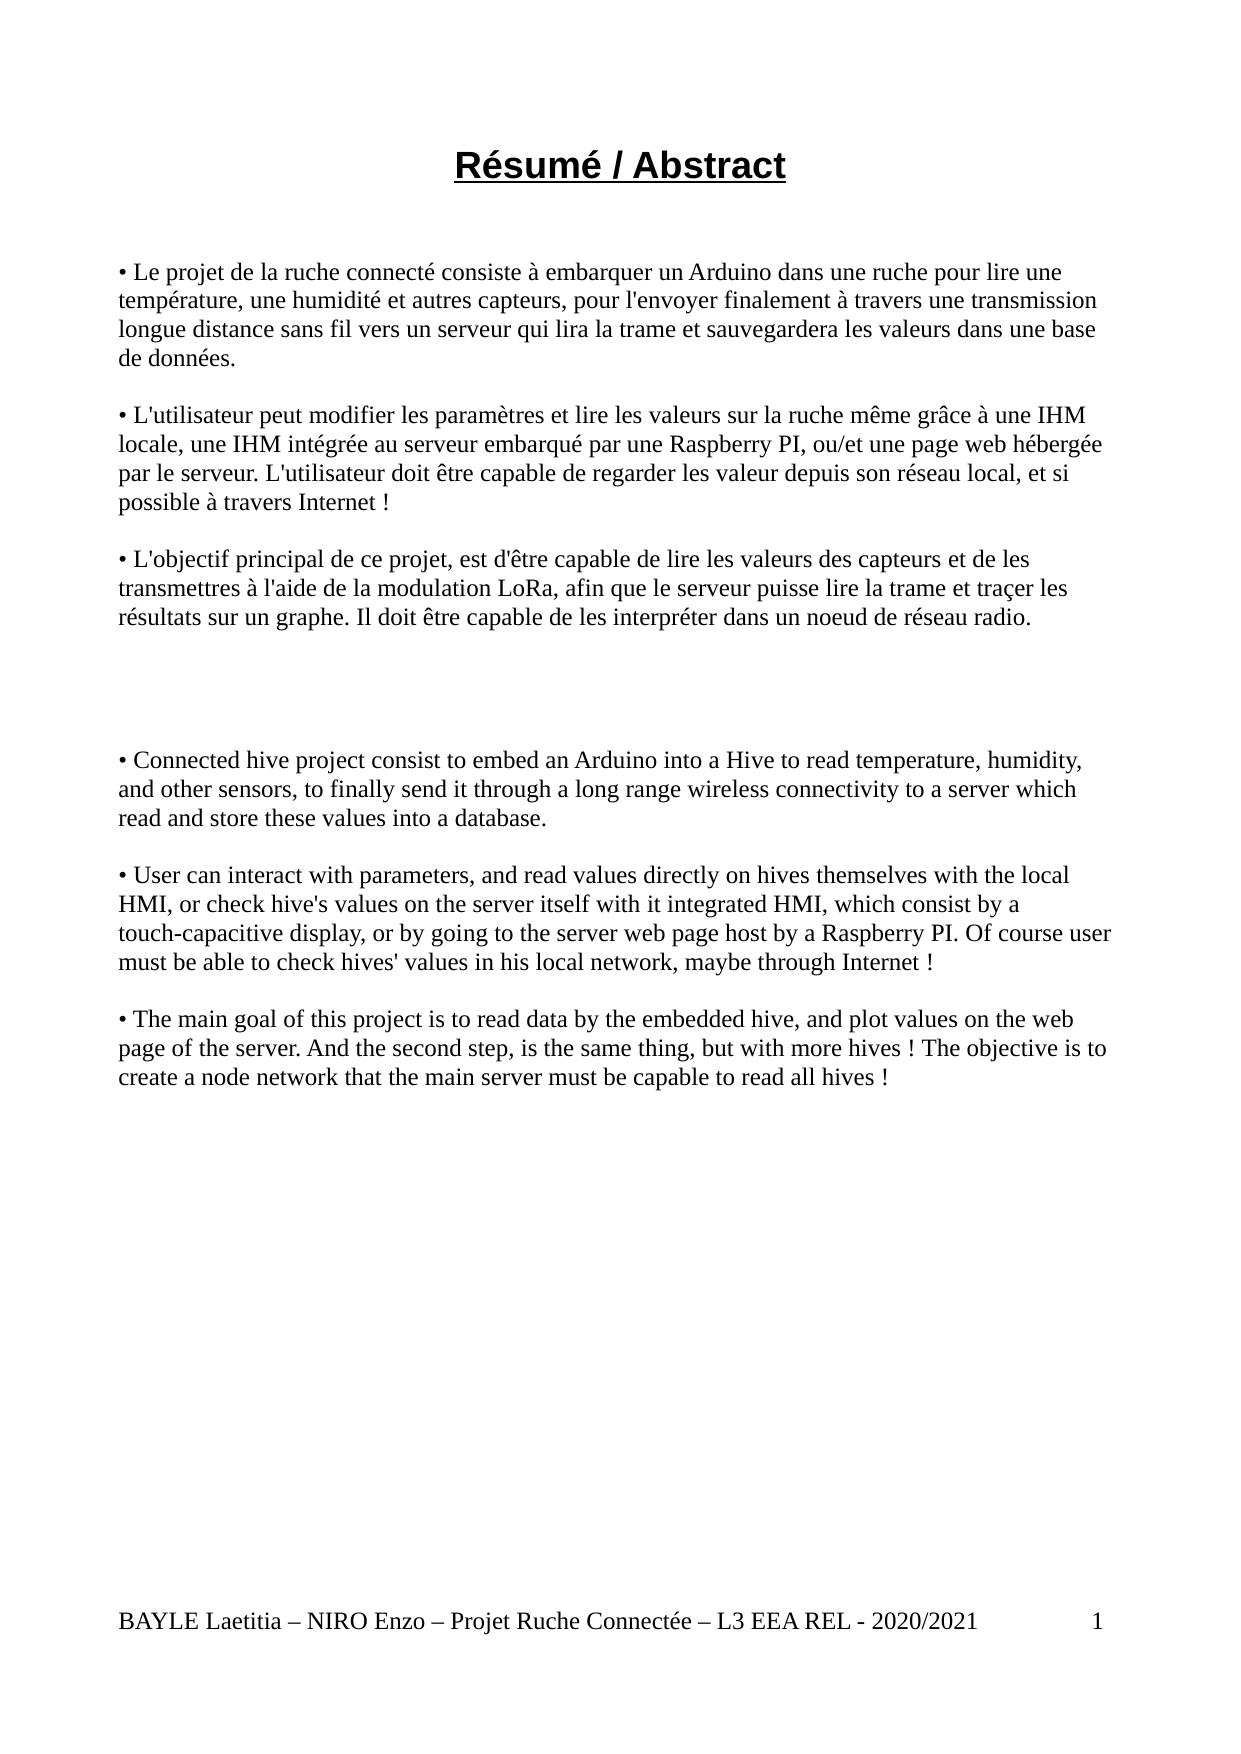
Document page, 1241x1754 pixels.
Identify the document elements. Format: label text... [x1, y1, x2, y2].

subtitle Résumé / Abstract [118, 143, 1122, 187]
text • L'utilisateur peut modifier les paramètres et lire les valeurs sur la ruche même grâce à une IHM locale, une IHM intégrée au serveur embarqué par une Raspberry PI, ou/et une page web hébergée par le serveur. L'utilisateur doit être capable de regarder les valeur depuis son réseau local, et si possible à travers Internet ! [118, 401, 1122, 516]
text • The main goal of this project is to read data by the embedded hive, and plot values on the web page of the server. And the second step, is the same thing, but with more hives ! The objective is to create a node network that the main server must be capable to read all hives ! [118, 1004, 1122, 1091]
text touch-capacitive display, or by going to the server web page host by a Raspberry PI. Of course user must be able to check hives' values in his local network, maybe through Internet ! [118, 918, 1122, 976]
text • L'objectif principal de ce projet, est d'être capable de lire les valeurs des capteurs et de les transmettres à l'aide de la modulation LoRa, afin que le serveur puisse lire la trame et traçer les résultats sur un graphe. Il doit être capable de les interpréter dans un noeud de réseau radio. [118, 544, 1122, 631]
text • Le projet de la ruche connecté consiste à embarquer un Arduino dans une ruche pour lire une température, une humidité et autres capteurs, pour l'envoyer finalement à travers une transmission longue distance sans fil vers un serveur qui lira la trame et sauvegardera les valeurs dans une base de données. [118, 257, 1122, 372]
text • Connected hive project consist to embed an Arduino into a Hive to read temperature, humidity, and other sensors, to finally send it through a long range wireless connectivity to a server which read and store these values into a database. [118, 746, 1122, 832]
text • User can interact with parameters, and read values directly on hives themselves with the local HMI, or check hive's values on the server itself with it integrated HMI, which consist by a [118, 861, 1122, 918]
